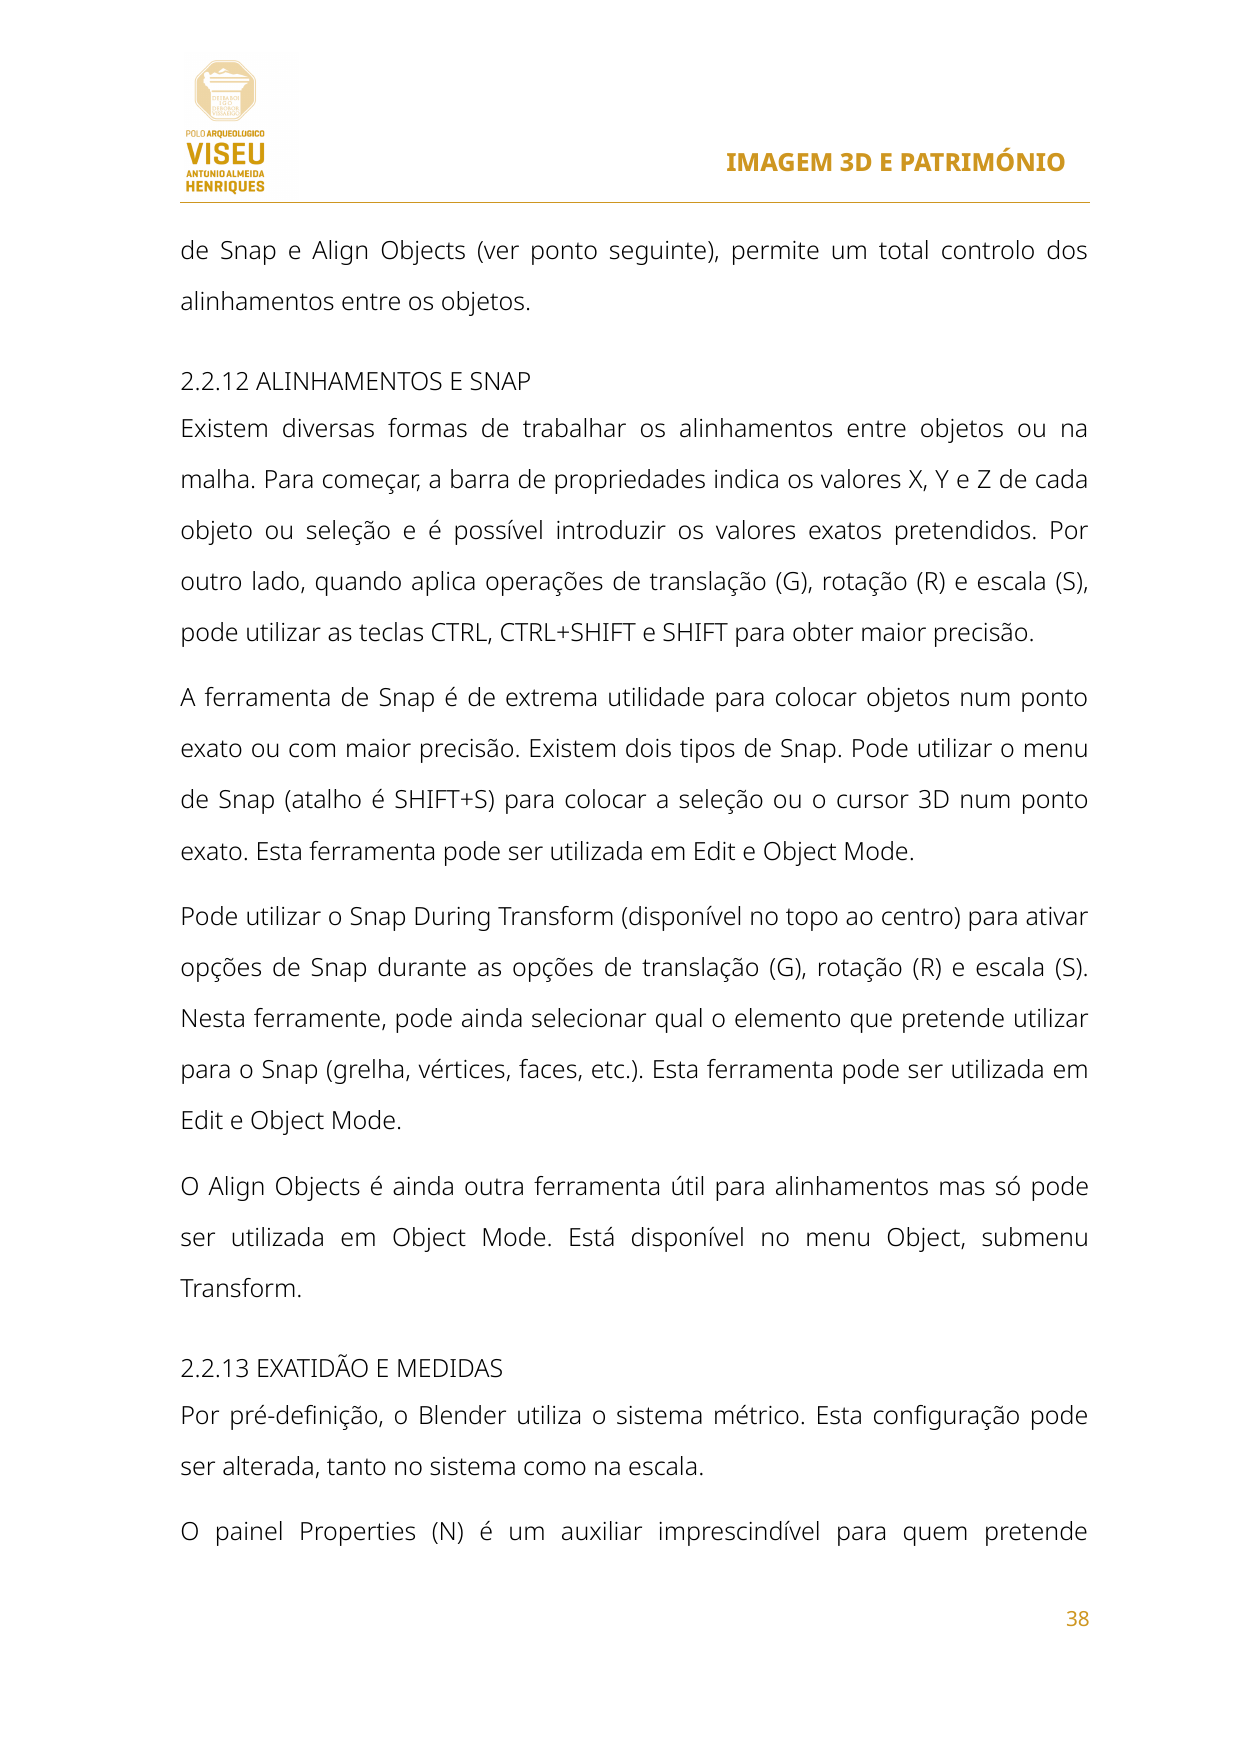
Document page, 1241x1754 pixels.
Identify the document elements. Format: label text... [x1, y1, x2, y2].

text Existem diversas formas de trabalhar os alinhamentos entre objetos ou na malha. Para começar, a barra de propriedades indica os valores X, Y e Z de cada objeto ou seleção e é possível introduzir os valores exatos pretendidos. Por outro lado, quando aplica operações de translação (G), rotação (R) e escala (S), pode utilizar as teclas CTRL, CTRL+SHIFT e SHIFT para obter maior precisão. [180, 410, 1090, 648]
text A ferramenta de Snap é de extrema utilidade para colocar objetos num ponto exato ou com maior precisão. Existem dois tipos de Snap. Pode utilizar o menu de Snap (atalho é SHIFT+S) para colocar a seleção ou o cursor 3D num ponto exato. Esta ferramenta pode ser utilizada em Edit e Object Mode. [180, 680, 1090, 867]
text O Align Objects é ainda outra ferramenta útil para alinhamentos mas só pode ser utilizada em Object Mode. Está disponível no menu Object, submenu Transform. [180, 1168, 1090, 1305]
subtitle 2.2.12 Alinhamentos e Snap [180, 364, 1090, 398]
text de Snap e Align Objects (ver ponto seguinte), permite um total controlo dos alinhamentos entre os objetos. [180, 232, 1090, 317]
picture [183, 52, 299, 201]
text O painel Properties (N) é um auxiliar imprescindível para quem pretende [180, 1514, 1090, 1548]
subtitle 2.2.13 Exatidão e medidas [180, 1351, 1090, 1385]
text Pode utilizar o Snap During Transform (disponível no topo ao centro) para ativar opções de Snap durante as opções de translação (G), rotação (R) e escala (S). Nesta ferramente, pode ainda selecionar qual o elemento que pretende utilizar para o Snap (grelha, vértices, faces, etc.). Esta ferramenta pode ser utilizada em Edit e Object Mode. [180, 899, 1090, 1137]
text Por pré-definição, o Blender utiliza o sistema métrico. Esta configuração pode ser alterada, tanto no sistema como na escala. [180, 1397, 1090, 1482]
